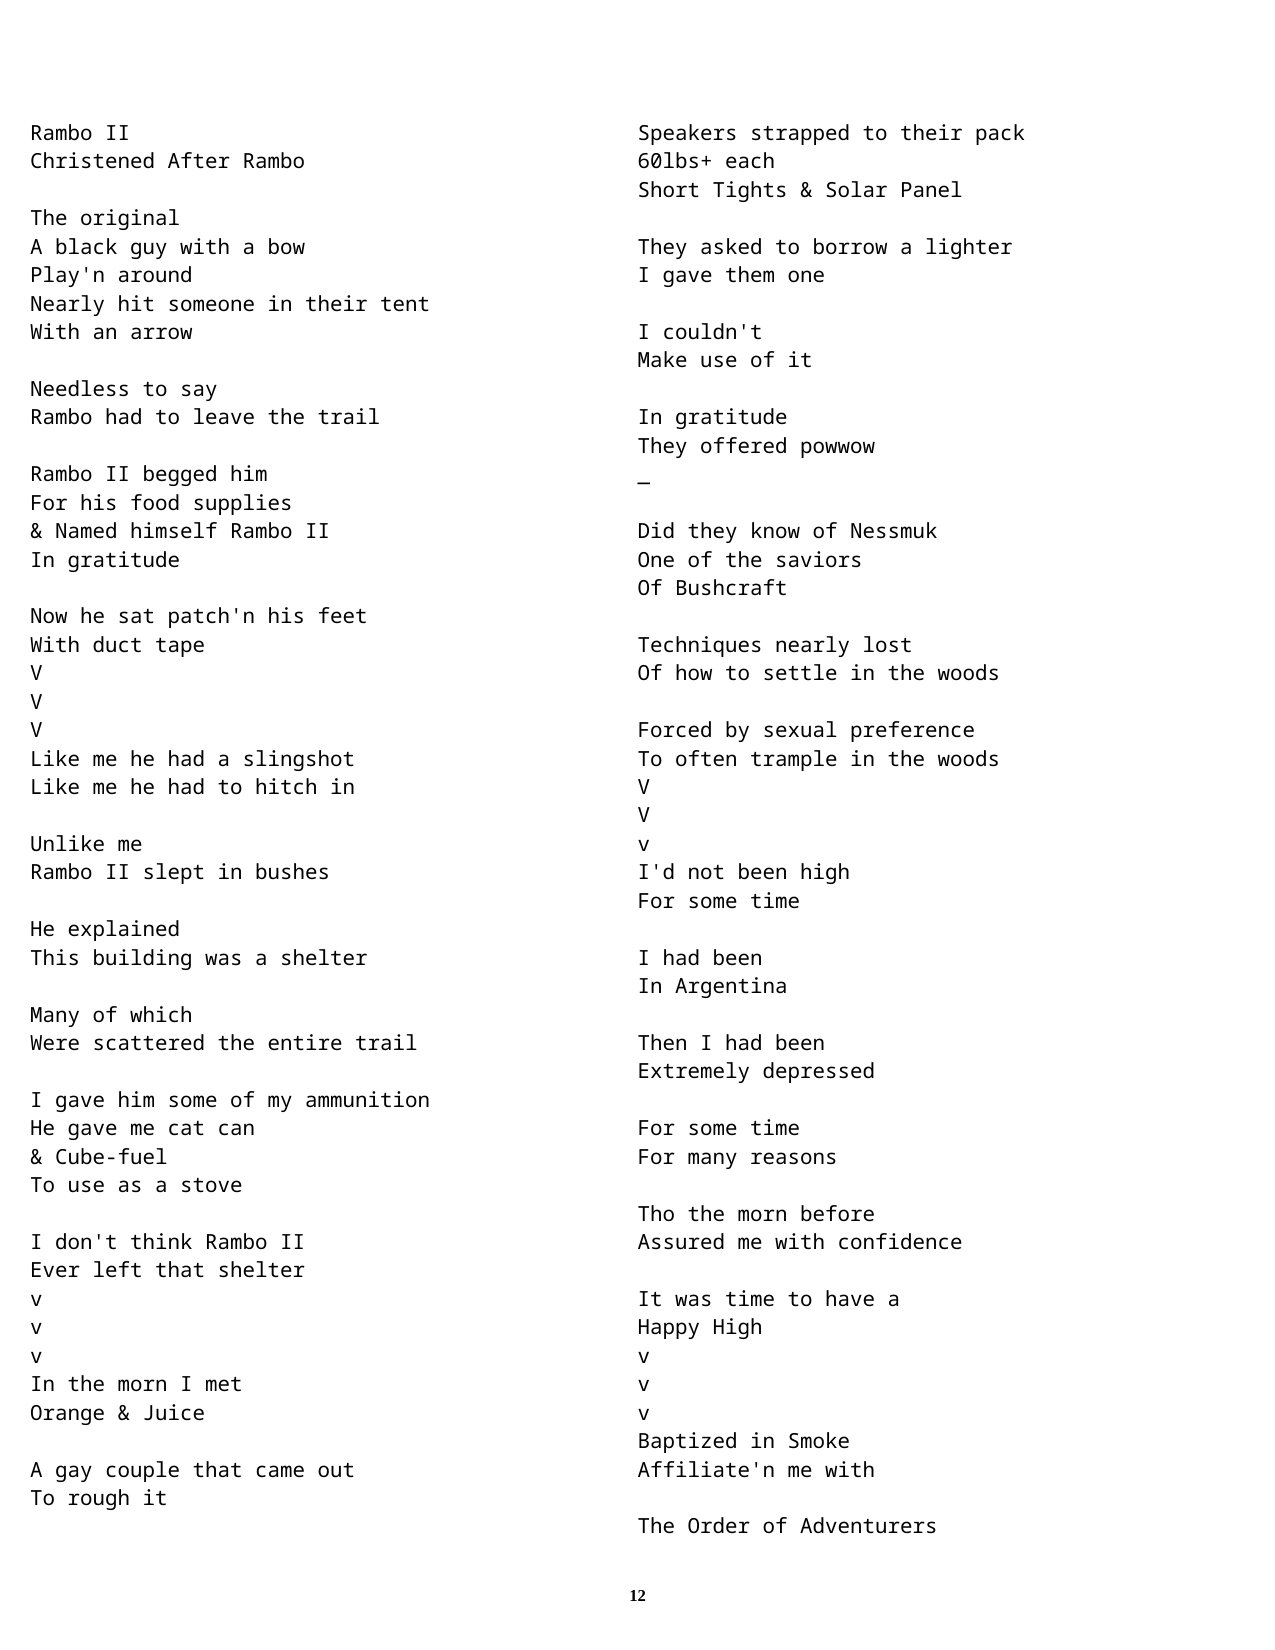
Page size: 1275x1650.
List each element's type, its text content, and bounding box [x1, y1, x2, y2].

text Baptized in Smoke [637, 1426, 1245, 1455]
text v [637, 1398, 1245, 1426]
text I couldn't [637, 317, 1245, 346]
text A black guy with a bow [30, 232, 637, 260]
text In the morn I met [30, 1369, 637, 1398]
text In gratitude [637, 402, 1245, 431]
text & Cube-fuel [30, 1142, 637, 1170]
text & Named himself Rambo II [30, 516, 637, 545]
text For some time [637, 886, 1245, 914]
text He gave me cat can [30, 1113, 637, 1142]
text Speakers strapped to their pack [637, 118, 1245, 147]
text In gratitude [30, 545, 637, 573]
text v [637, 1341, 1245, 1369]
text I don't think Rambo II [30, 1227, 637, 1256]
text Christened After Rambo [30, 147, 637, 175]
text Of how to settle in the woods [637, 658, 1245, 687]
text For some time [637, 1113, 1245, 1142]
text Rambo II [30, 118, 637, 147]
text v [30, 1341, 637, 1369]
text For many reasons [637, 1142, 1245, 1170]
text With duct tape [30, 630, 637, 658]
text It was time to have a [637, 1284, 1245, 1312]
text Orange & Juice [30, 1398, 637, 1426]
text A gay couple that came out [30, 1455, 637, 1483]
text Forced by sexual preference [637, 715, 1245, 744]
text Happy High [637, 1312, 1245, 1341]
text V [637, 801, 1245, 829]
text Needless to say [30, 374, 637, 402]
text Rambo II begged him [30, 459, 637, 488]
text 60lbs+ each [637, 147, 1245, 175]
text Then I had been [637, 1028, 1245, 1057]
text Rambo II slept in bushes [30, 857, 637, 886]
text One of the saviors [637, 545, 1245, 573]
text Affiliate'n me with [637, 1455, 1245, 1483]
text Of Bushcraft [637, 573, 1245, 602]
text Short Tights & Solar Panel [637, 175, 1245, 203]
text With an arrow [30, 317, 637, 346]
text Nearly hit someone in their tent [30, 289, 637, 317]
text Play'n around [30, 260, 637, 289]
text V [637, 772, 1245, 801]
text To often trample in the woods [637, 744, 1245, 772]
text Techniques nearly lost [637, 630, 1245, 658]
text In Argentina [637, 971, 1245, 1000]
text I'd not been high [637, 857, 1245, 886]
text They asked to borrow a lighter [637, 232, 1245, 260]
text v [30, 1284, 637, 1312]
text To use as a stove [30, 1170, 637, 1199]
text Were scattered the entire trail [30, 1028, 637, 1057]
text V [30, 715, 637, 744]
text _ [637, 459, 1245, 488]
text The original [30, 203, 637, 232]
text For his food supplies [30, 488, 637, 516]
text Like me he had to hitch in [30, 772, 637, 801]
text He explained [30, 914, 637, 943]
text They offered powwow [637, 431, 1245, 459]
text This building was a shelter [30, 943, 637, 971]
text Assured me with confidence [637, 1227, 1245, 1256]
text V [30, 687, 637, 715]
text I had been [637, 943, 1245, 971]
text Extremely depressed [637, 1057, 1245, 1085]
text v [637, 829, 1245, 857]
text Like me he had a slingshot [30, 744, 637, 772]
text v [30, 1312, 637, 1341]
text I gave them one [637, 260, 1245, 289]
text Tho the morn before [637, 1199, 1245, 1227]
text Many of which [30, 1000, 637, 1028]
text Unlike me [30, 829, 637, 857]
text Now he sat patch'n his feet [30, 602, 637, 630]
text Make use of it [637, 346, 1245, 374]
text Did they know of Nessmuk [637, 516, 1245, 545]
text To rough it [30, 1483, 637, 1512]
text Rambo had to leave the trail [30, 402, 637, 431]
text Ever left that shelter [30, 1256, 637, 1284]
text V [30, 658, 637, 687]
text I gave him some of my ammunition [30, 1085, 637, 1113]
text v [637, 1369, 1245, 1398]
text The Order of Adventurers [637, 1512, 1245, 1540]
